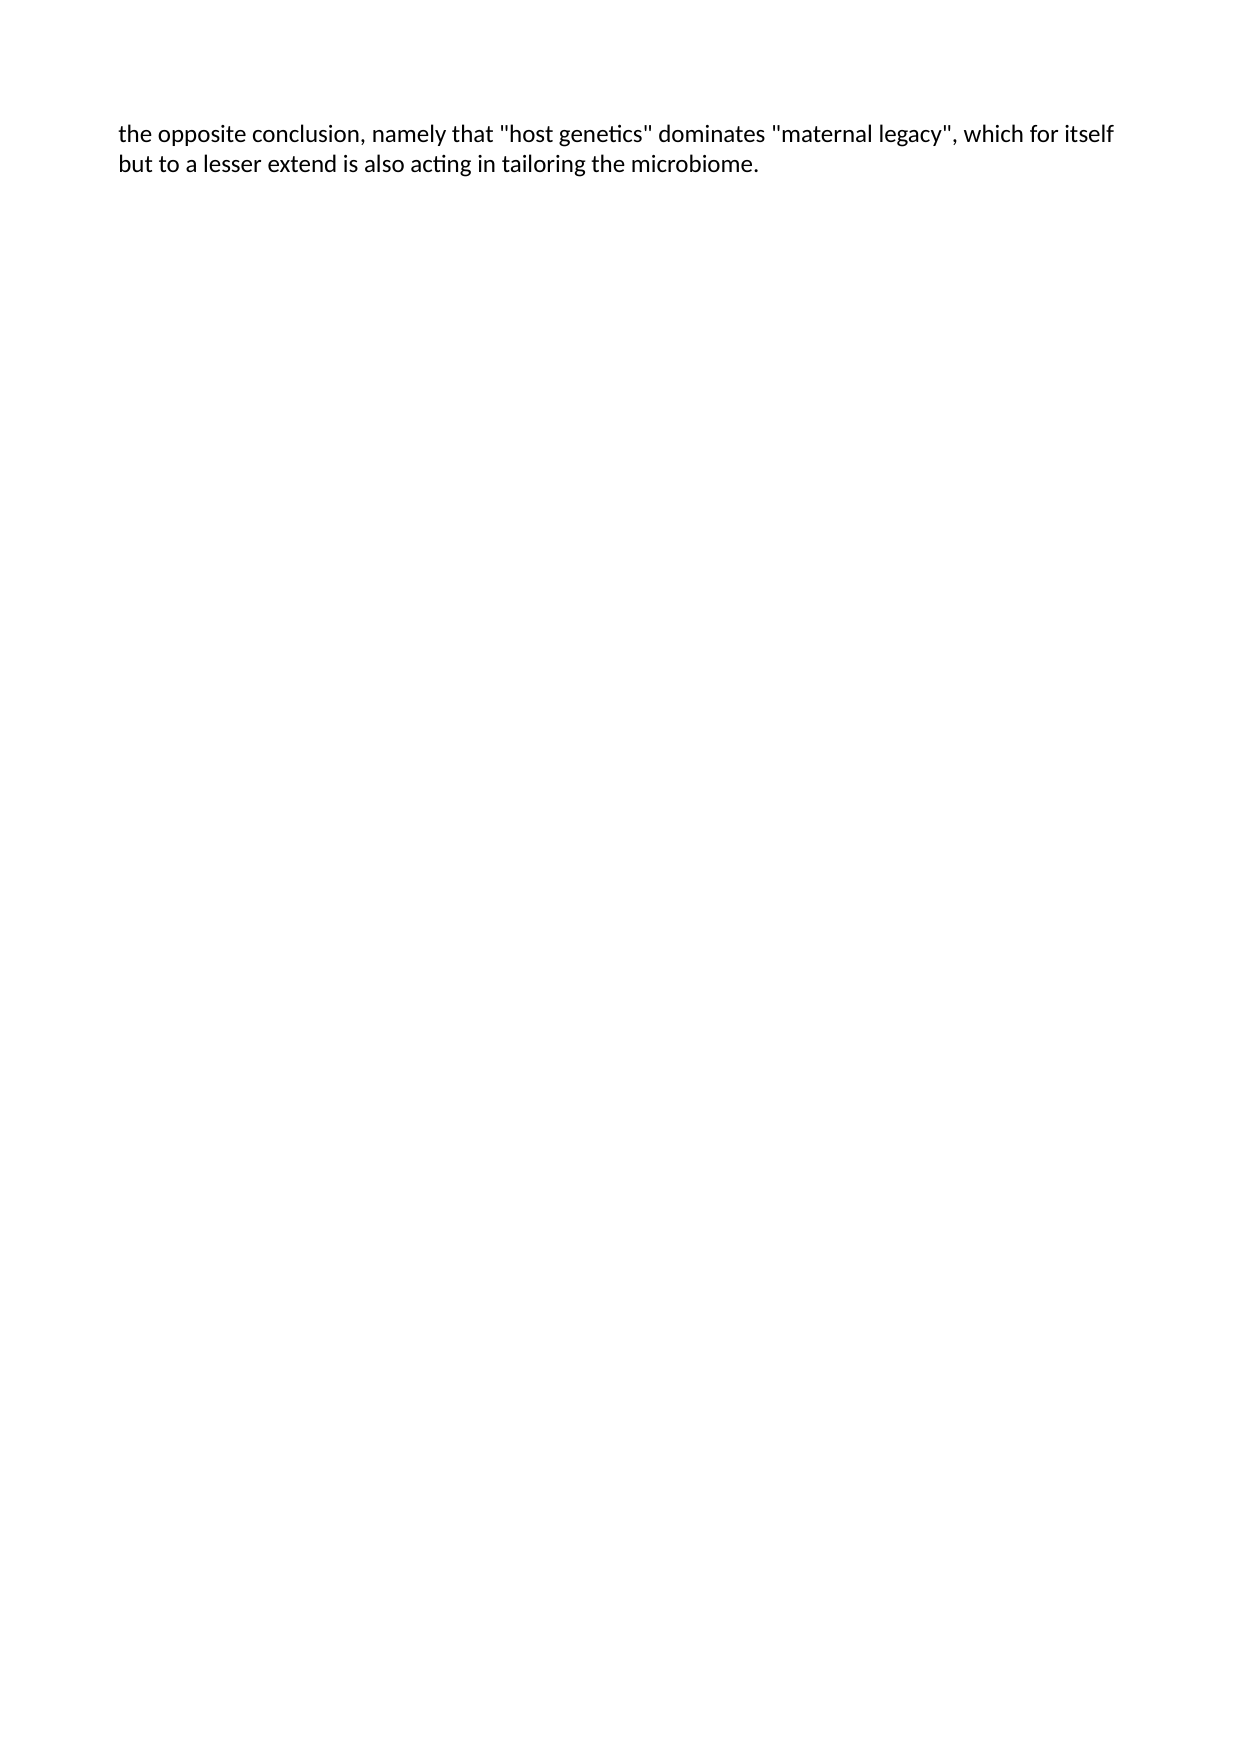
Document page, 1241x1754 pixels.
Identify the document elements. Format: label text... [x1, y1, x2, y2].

text the opposite conclusion, namely that "host genetics" dominates "maternal legacy", which for itself but to a lesser extend is also acting in tailoring the microbiome. [118, 118, 1122, 179]
